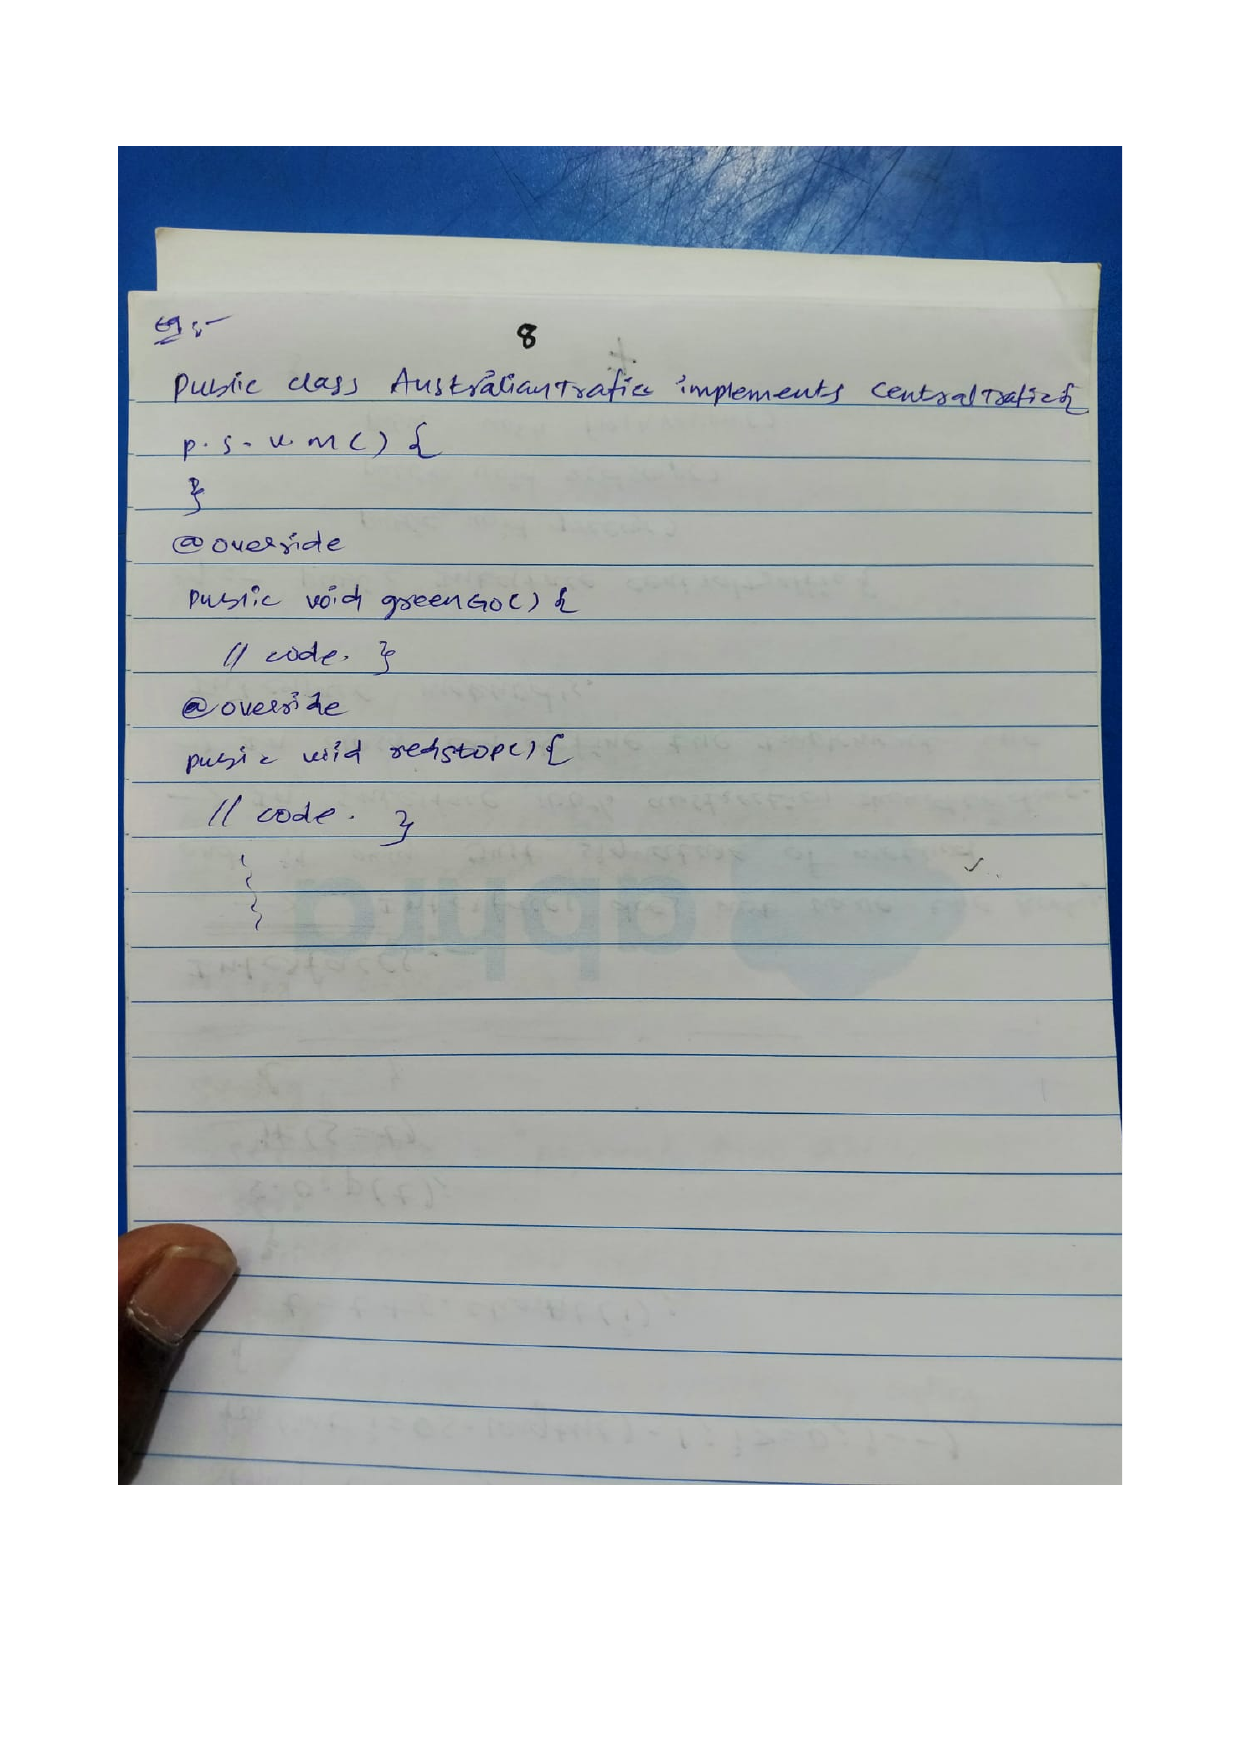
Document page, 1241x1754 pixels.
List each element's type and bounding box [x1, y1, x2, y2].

picture [118, 146, 1123, 1485]
